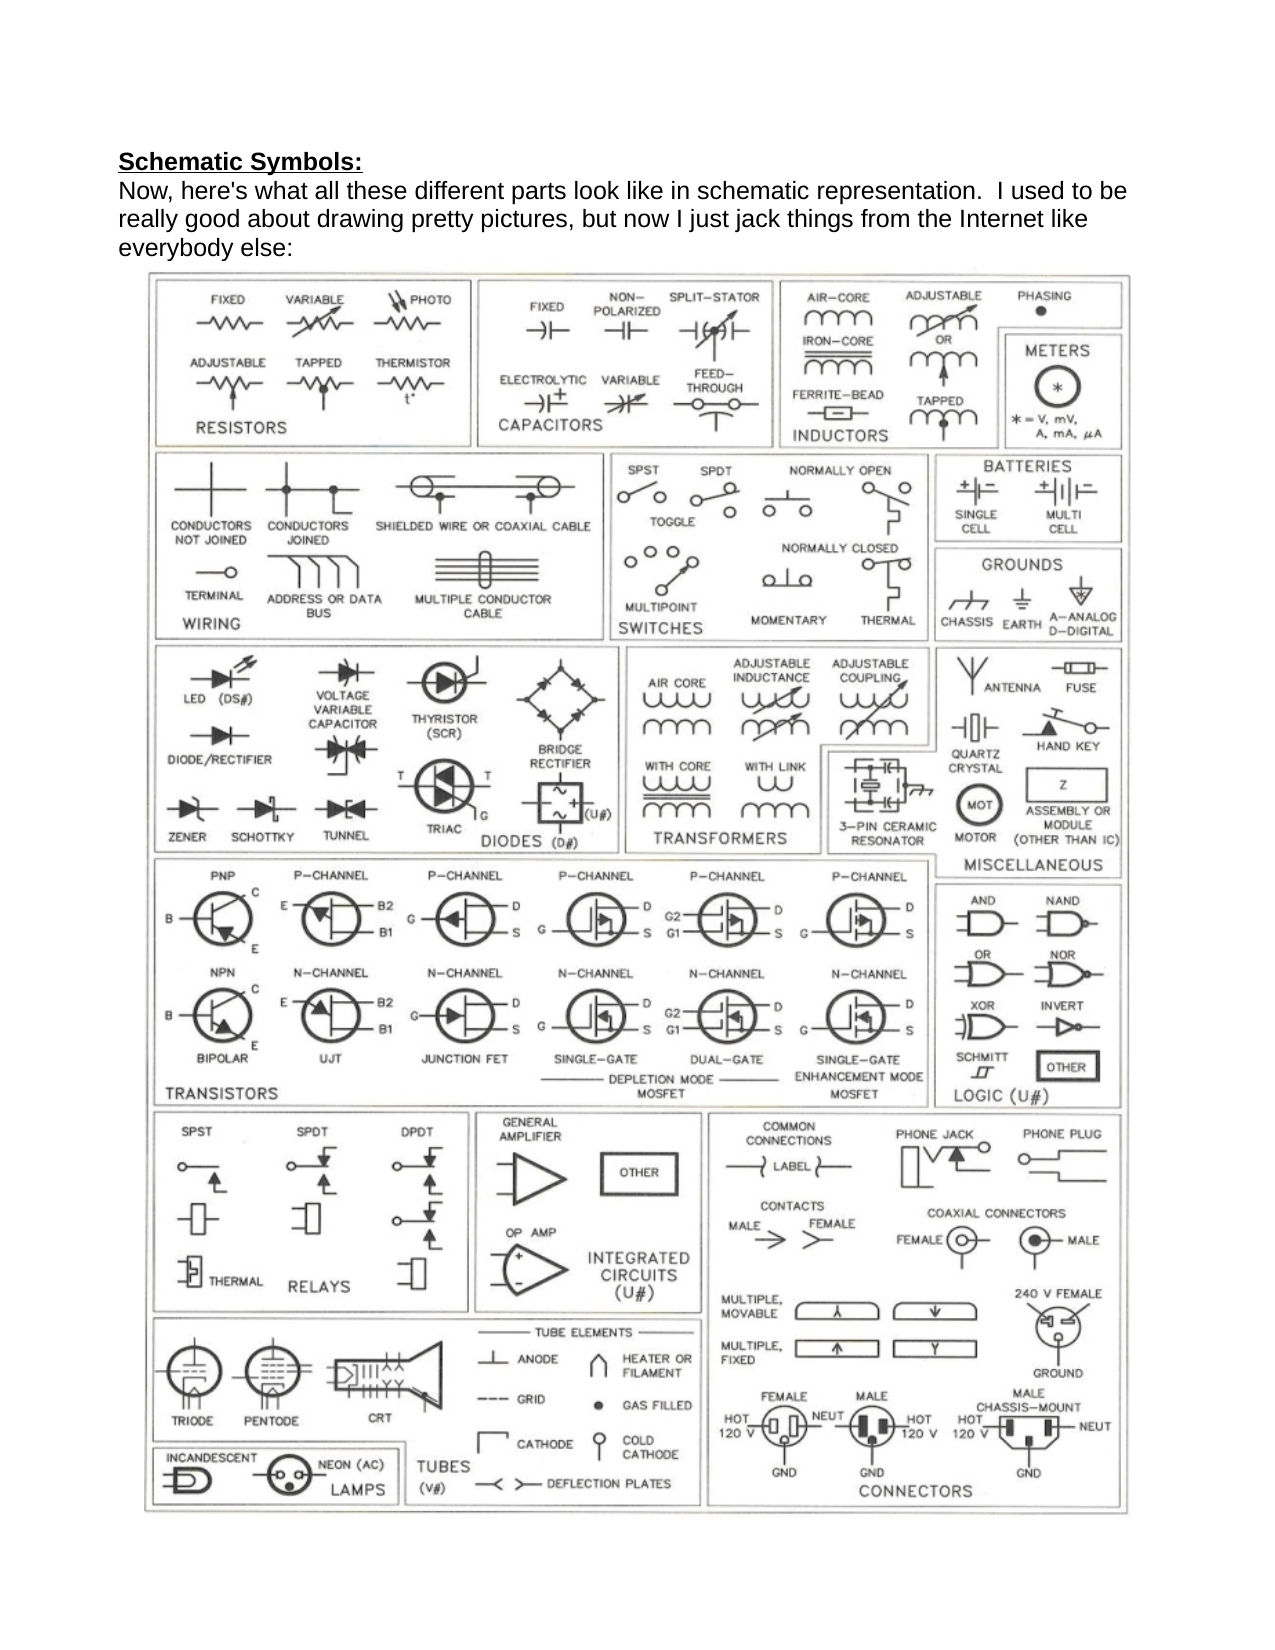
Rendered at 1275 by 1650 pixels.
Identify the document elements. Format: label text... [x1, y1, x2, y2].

text Now, here's what all these different parts look like in schematic representation. I used to be really good about drawing pretty pictures, but now I just jack things from the Internet like everybody else: [118, 176, 1157, 262]
text Schematic Symbols: [118, 147, 1157, 176]
picture [143, 261, 1132, 1520]
